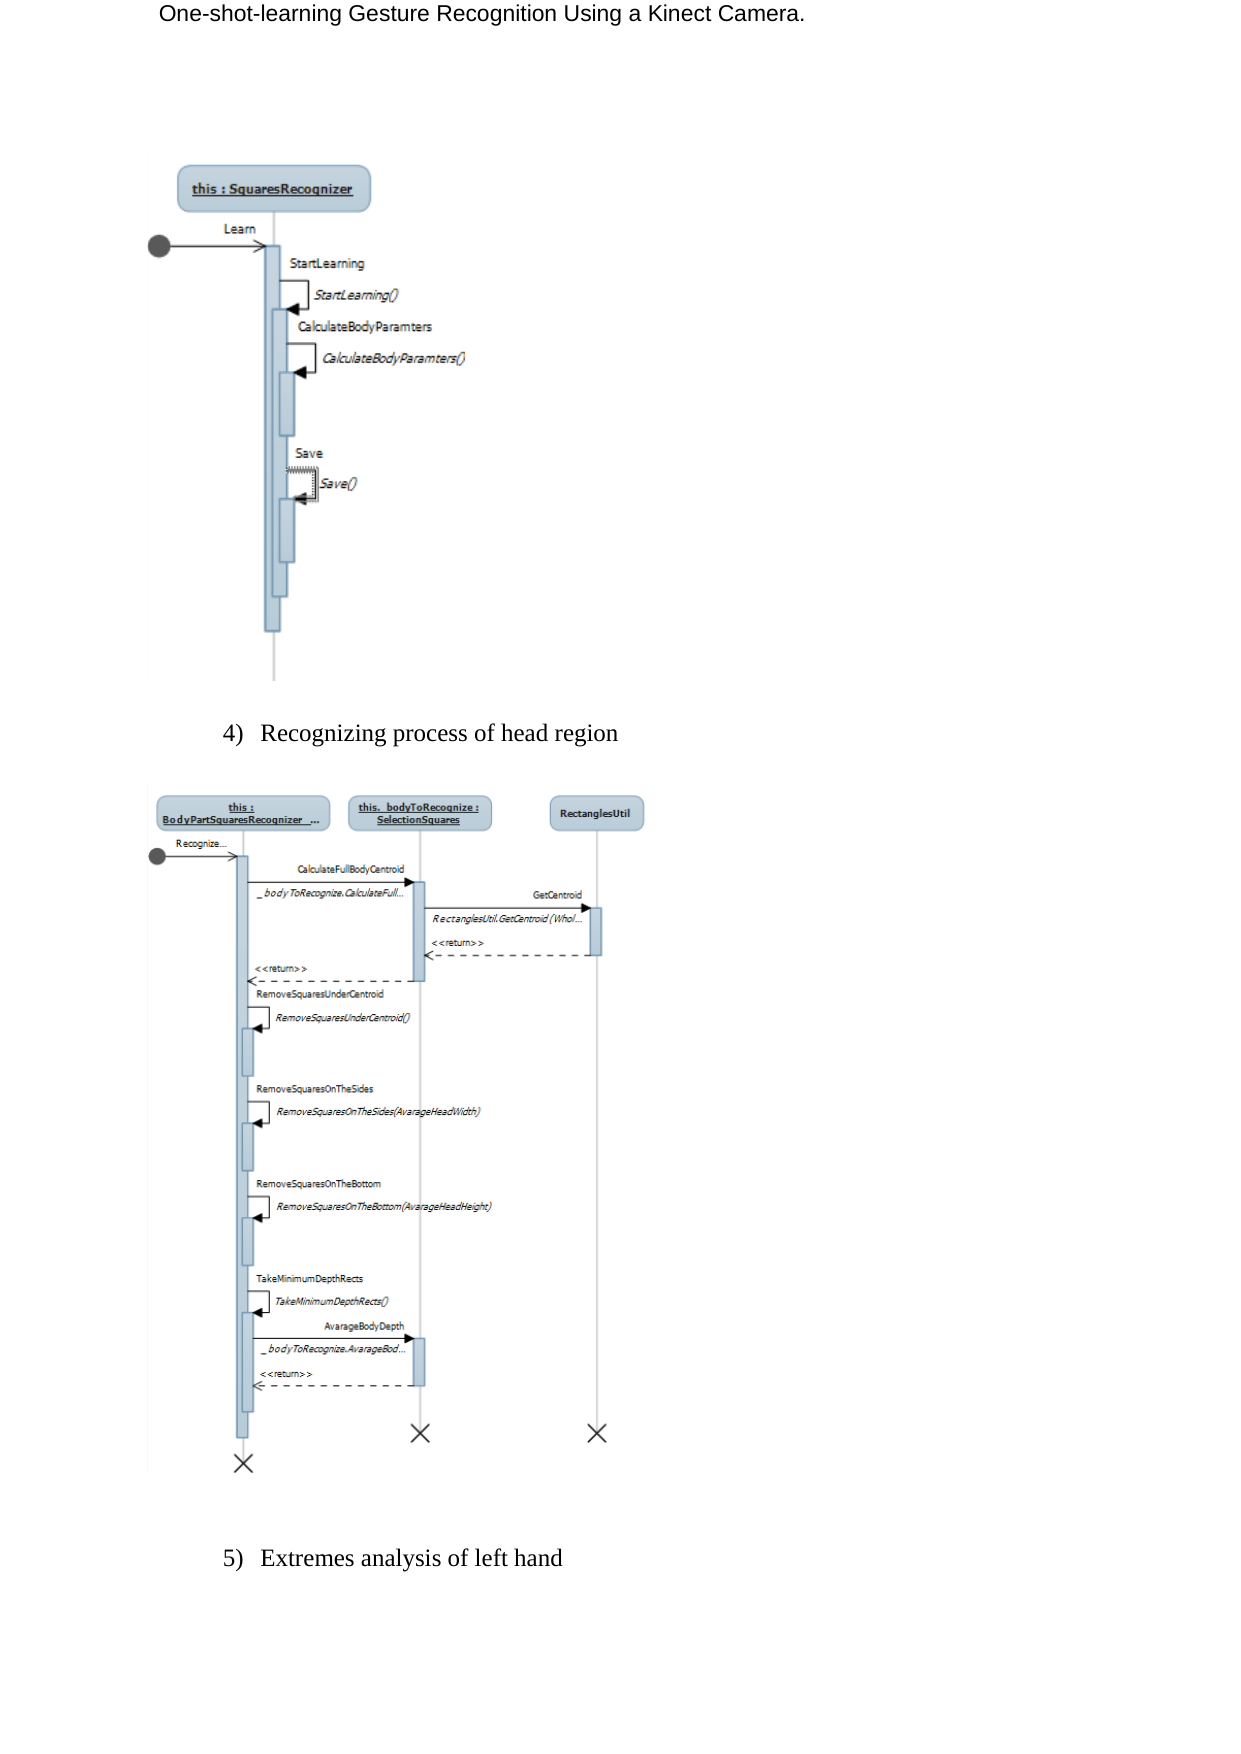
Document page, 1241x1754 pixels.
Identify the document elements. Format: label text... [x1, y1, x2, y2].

list Extremes analysis of left hand [223, 1543, 1093, 1572]
list Recognizing process of head region [223, 718, 1093, 747]
